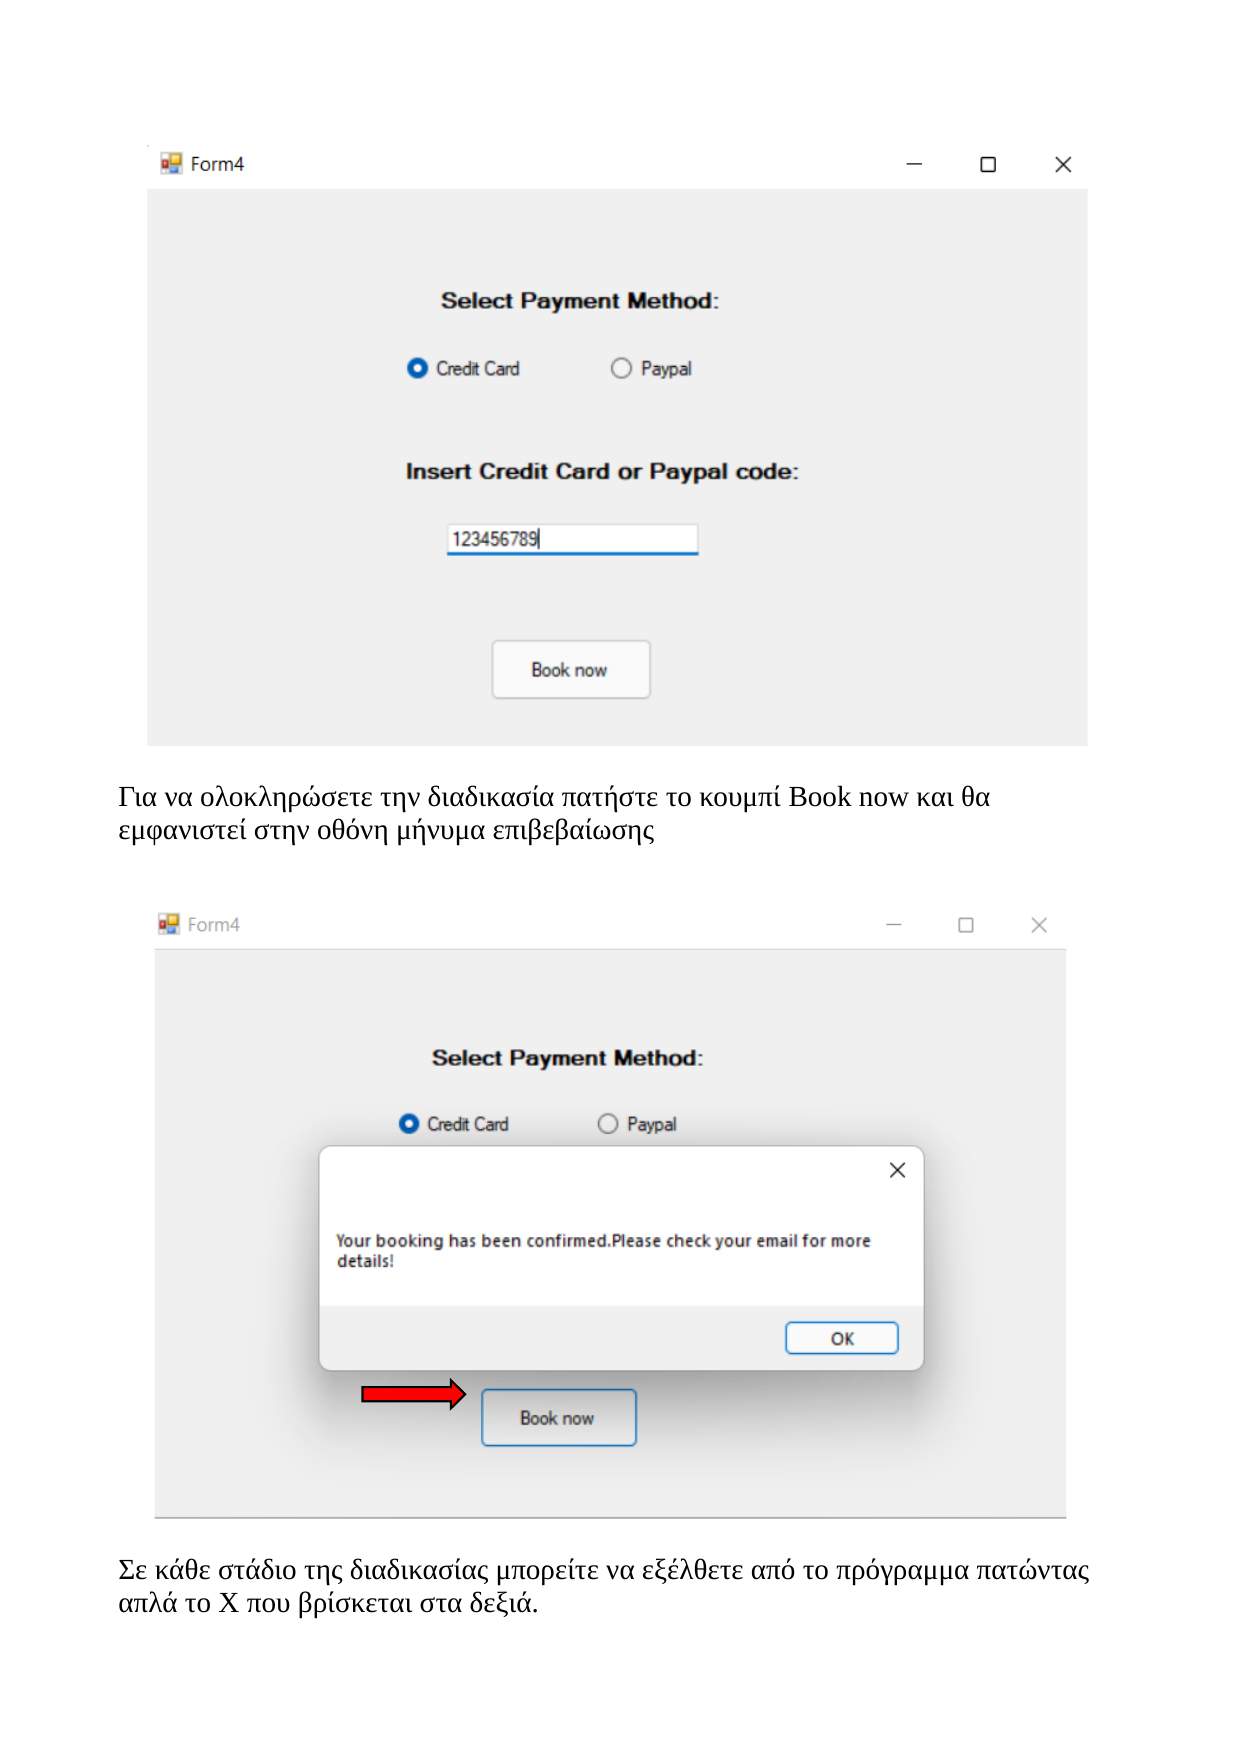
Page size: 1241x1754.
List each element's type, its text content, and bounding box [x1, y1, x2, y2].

text Σε κάθε στάδιο της διαδικασίας μπορείτε να εξέλθετε από το πρόγραμμα πατώντας απλά το Χ που βρίσκεται στα δεξιά. [118, 1552, 1122, 1619]
text Για να ολοκληρώσετε την διαδικασία πατήστε το κουμπί Book now και θα εμφανιστεί στην οθόνη μήνυμα επιβεβαίωσης [118, 779, 1122, 846]
